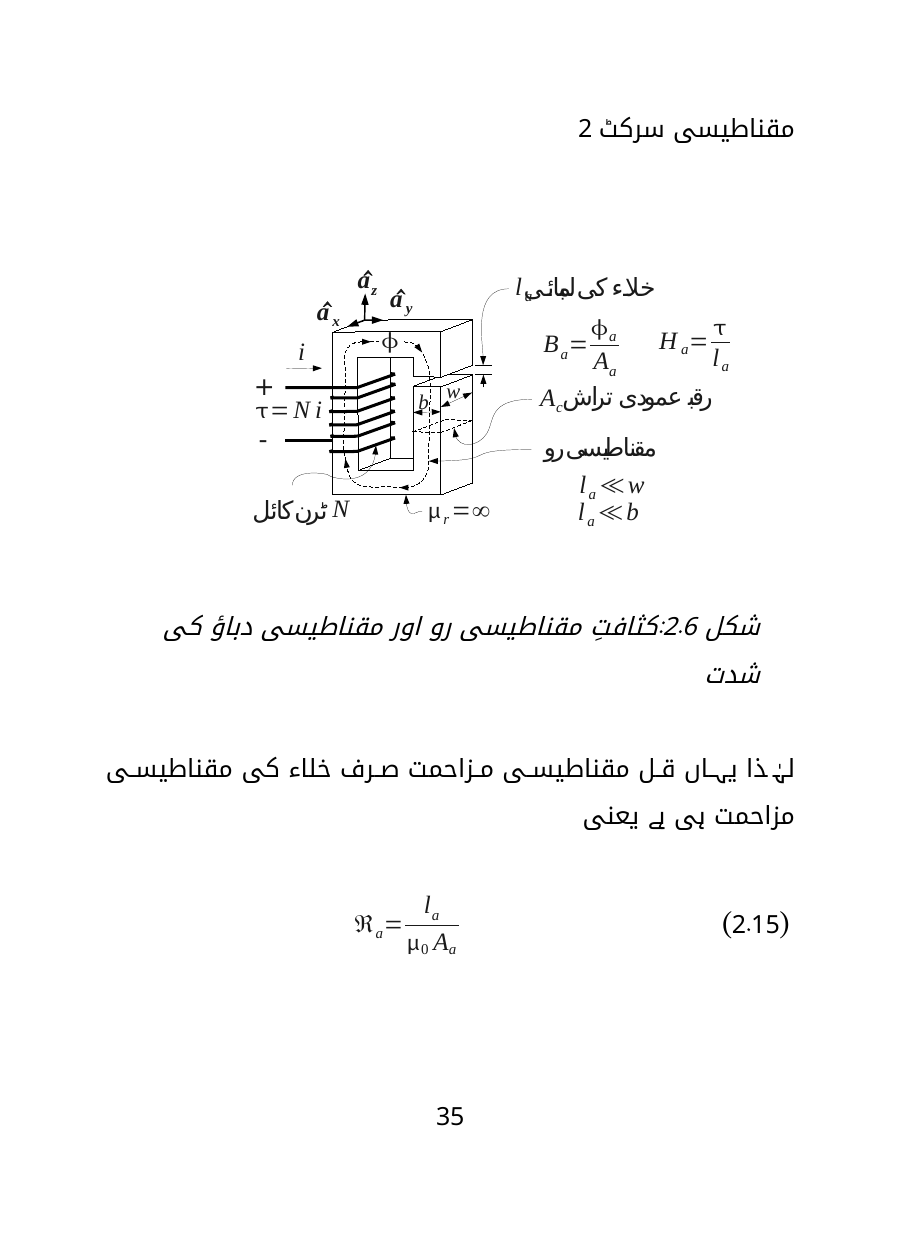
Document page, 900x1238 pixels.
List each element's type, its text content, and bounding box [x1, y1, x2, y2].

table_header (2.15) [700, 886, 795, 977]
table_header [105, 886, 700, 977]
text لہٰذا یہاں قل مقناطیسی مزاحمت صرف خلاء کی مقناطیسی مزاحمت ہی ہے یعنی [105, 745, 795, 840]
text شکل 2.6:کثافتِ مقناطیسی رو اور مقناطیسی دباؤ کی شدت [140, 195, 760, 698]
